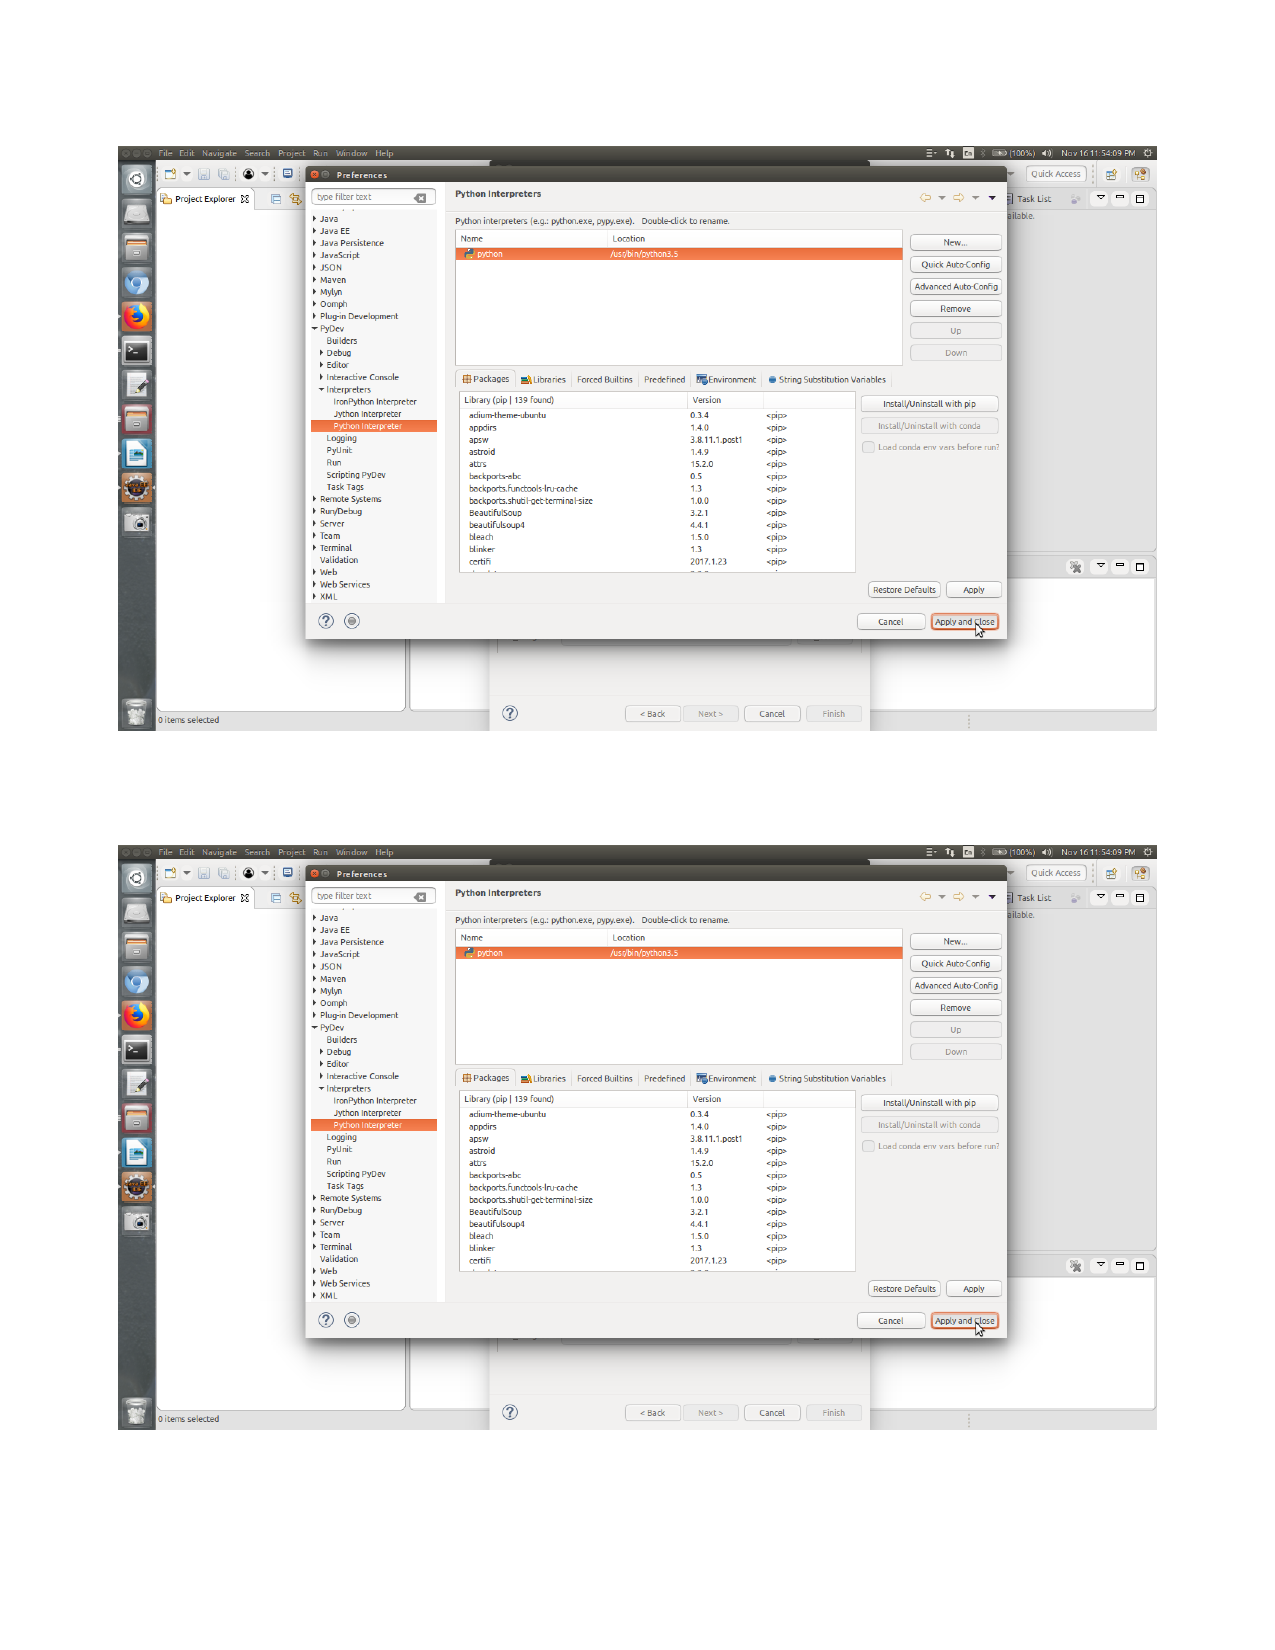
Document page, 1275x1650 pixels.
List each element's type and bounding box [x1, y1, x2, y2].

picture [118, 146, 1157, 731]
picture [118, 845, 1157, 1430]
